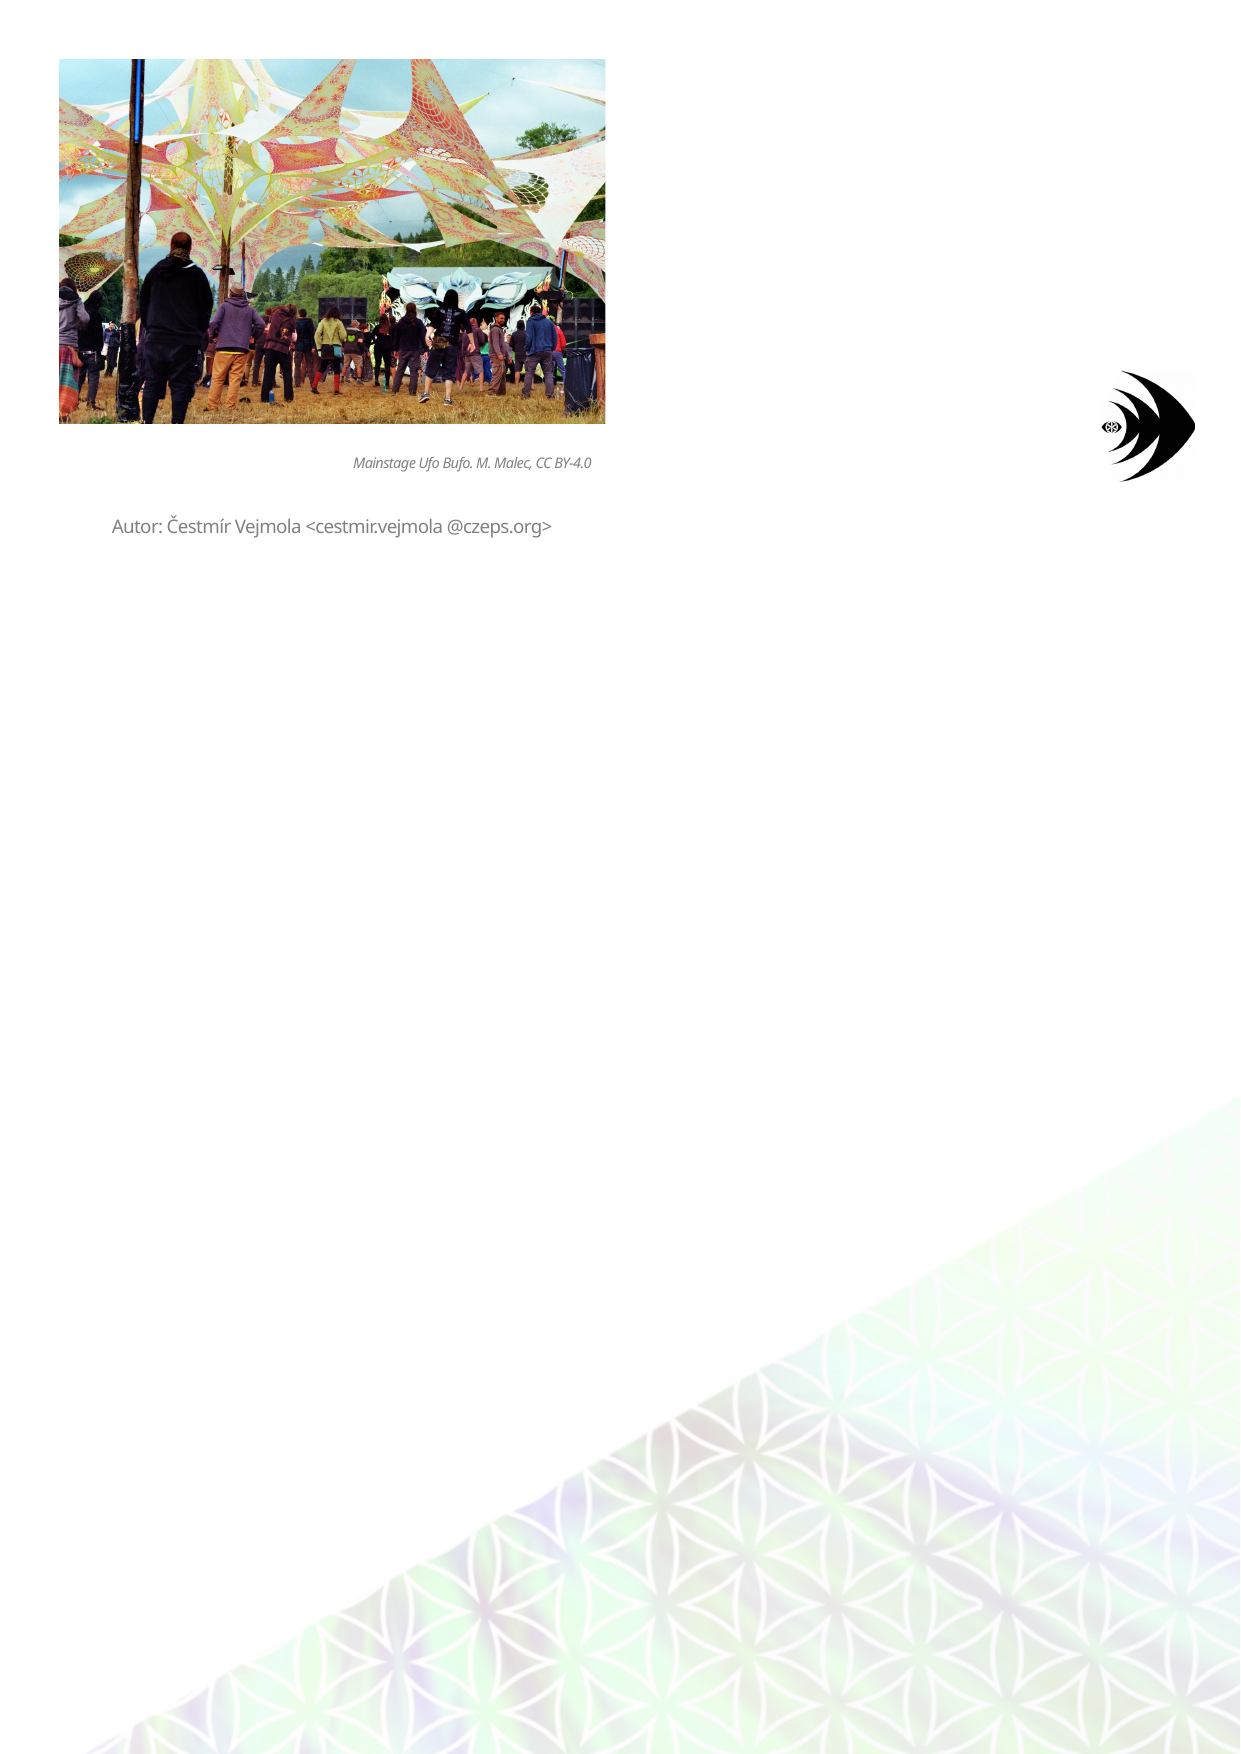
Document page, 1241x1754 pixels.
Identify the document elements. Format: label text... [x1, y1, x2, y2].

text Autor: Čestmír Vejmola <cestmir.vejmola @czeps.org> [59, 119, 605, 143]
picture [0, 1028, 1241, 1754]
picture [1098, 369, 1195, 482]
text Mainstage Ufo Bufo. M. Malec, CC BY-4.0 [71, 59, 594, 78]
